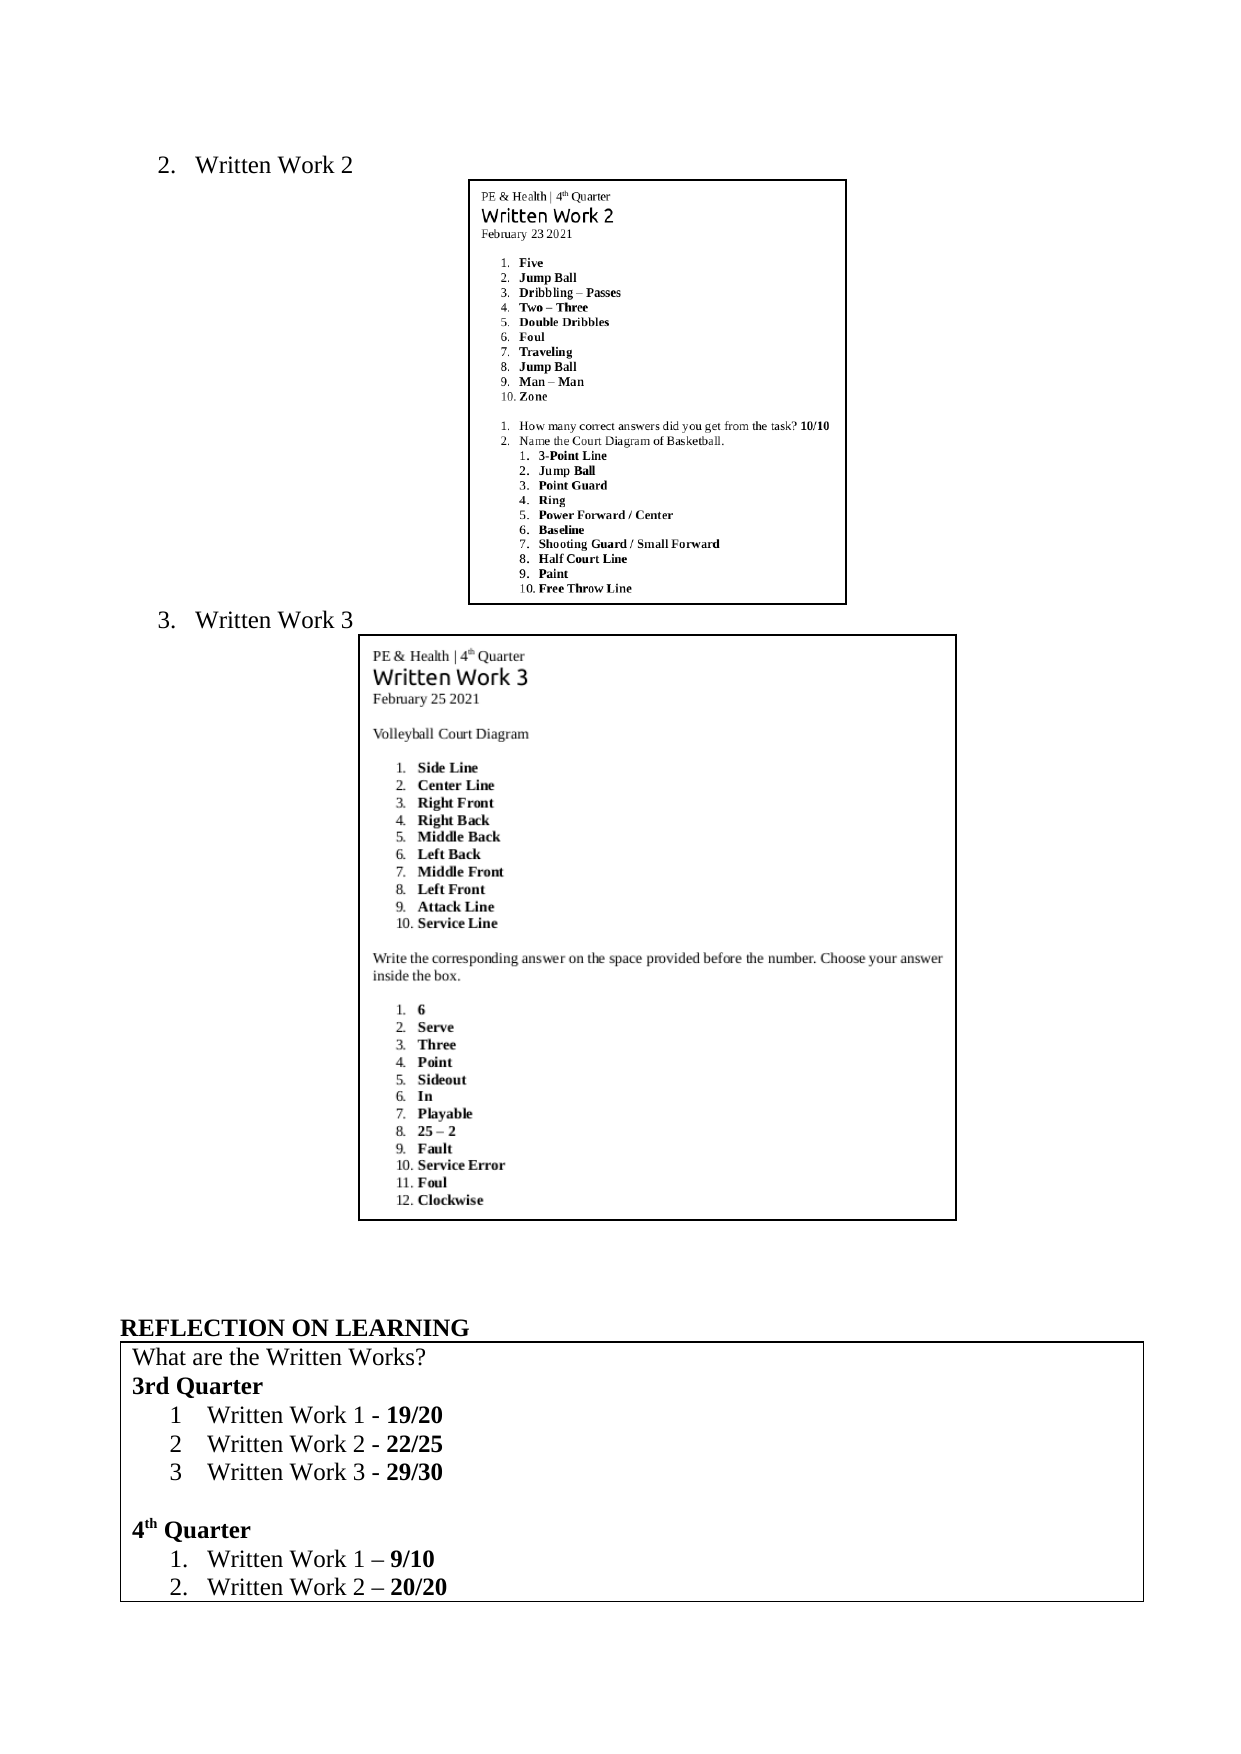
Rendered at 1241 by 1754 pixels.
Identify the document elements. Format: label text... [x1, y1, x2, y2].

list Written Work 2 [157, 150, 1120, 179]
list Written Work 3 [157, 605, 1120, 633]
table_header What are the Written Works? 3rd Quarter Written Work 1 - 19/20 Written Work 2 - 22/25 Written Work 3 - 29/30 4th Quarter Written Work 1 – 9/10 Written Work 2 – 20/20 Written Work 3 – 19/20 [121, 1343, 1143, 1601]
picture [473, 183, 843, 600]
text REFLECTION ON LEARNING [120, 1313, 1120, 1341]
picture [363, 638, 953, 1217]
